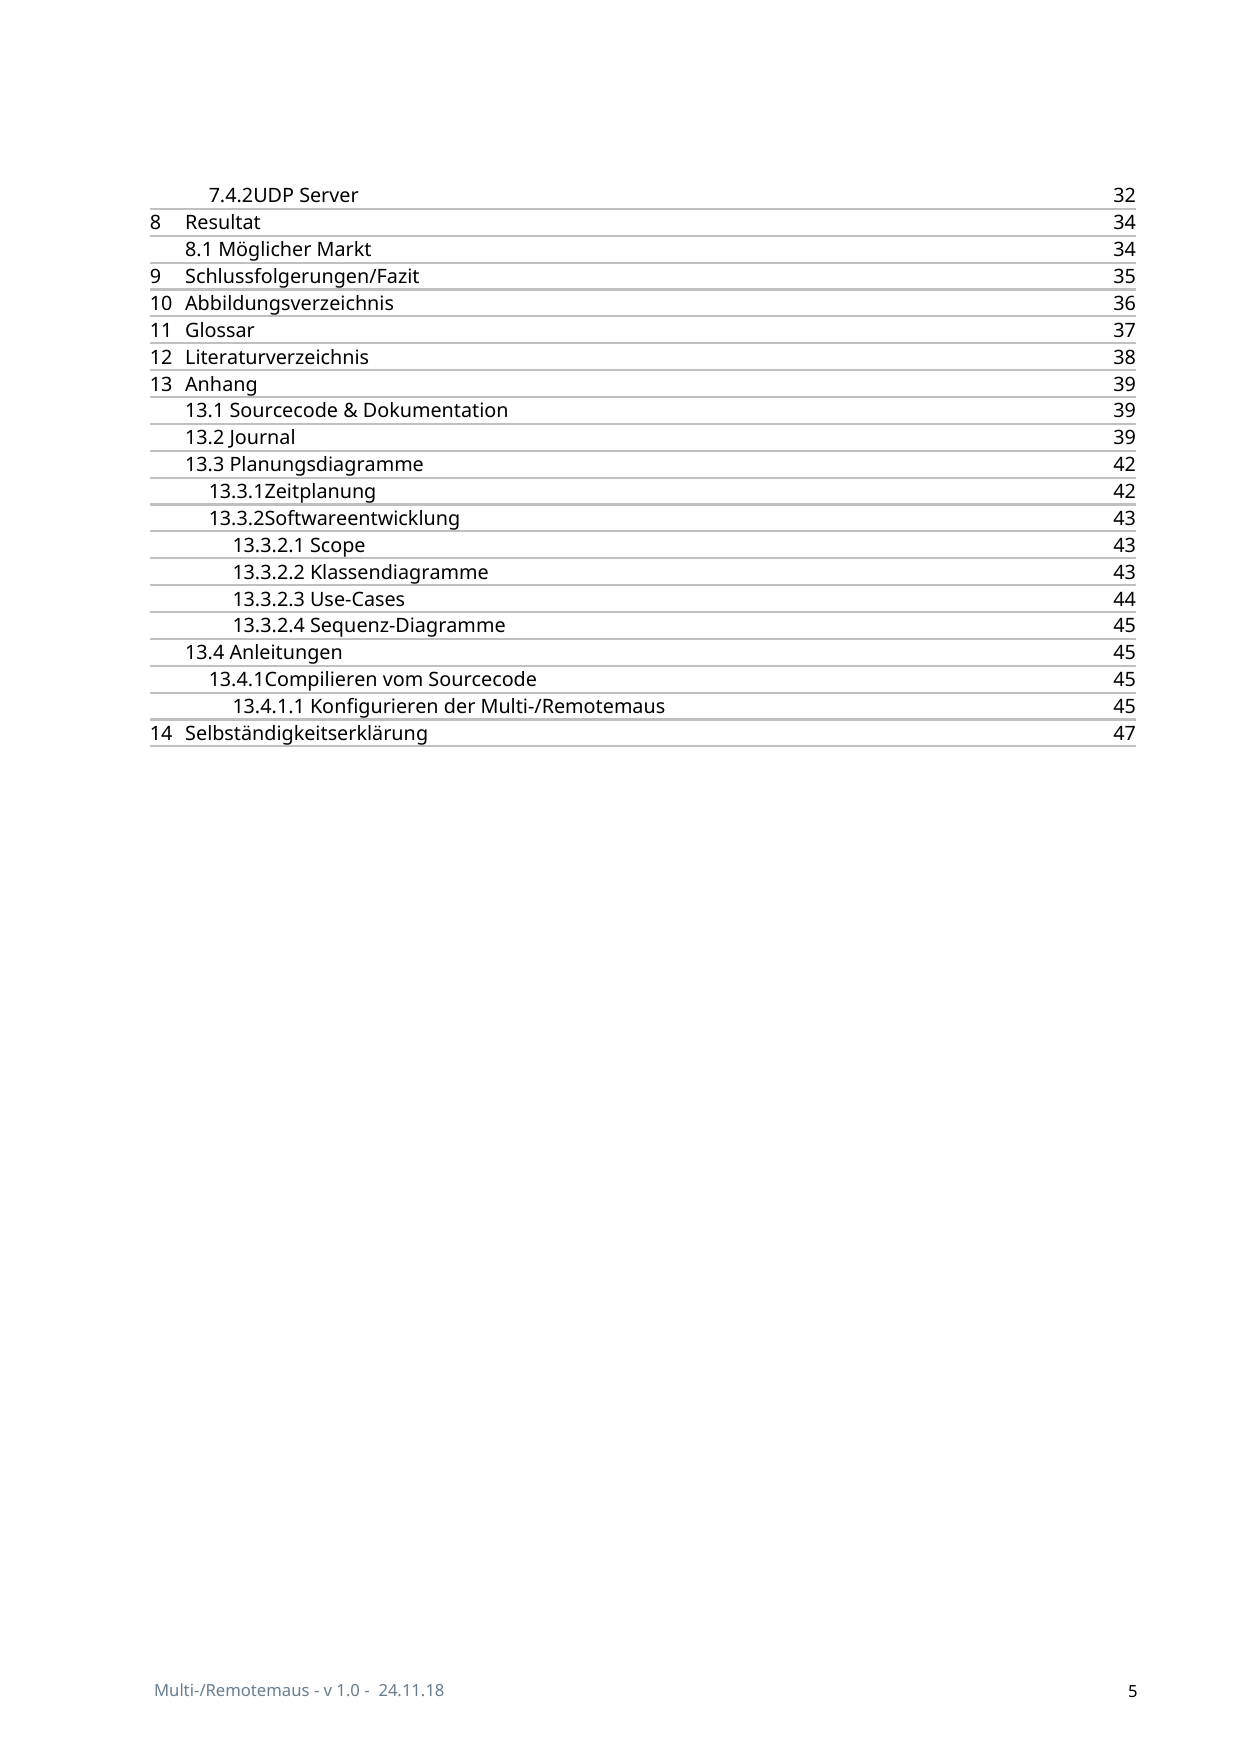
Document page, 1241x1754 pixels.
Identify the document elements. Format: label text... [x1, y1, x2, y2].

text 7.4.2UDP Server 32 [149, 183, 1136, 210]
text 13.1 Sourcecode & Dokumentation 39 [149, 398, 1136, 425]
text 13.4.1Compilieren vom Sourcecode 45 [149, 667, 1136, 694]
text 13.3 Planungsdiagramme 42 [149, 452, 1136, 479]
text 13 Anhang 39 [149, 371, 1136, 398]
text 13.3.2Softwareentwicklung 43 [149, 506, 1136, 532]
text 13.3.2.3 Use-Cases 44 [149, 586, 1136, 613]
text 8 Resultat 34 [149, 210, 1136, 237]
text 13.4.1.1 Konfigurieren der Multi-/Remotemaus 45 [149, 694, 1136, 721]
text 13.3.1Zeitplanung 42 [149, 479, 1136, 506]
text 9 Schlussfolgerungen/Fazit 35 [149, 264, 1136, 291]
text 12 Literaturverzeichnis 38 [149, 344, 1136, 371]
text 8.1 Möglicher Markt 34 [149, 237, 1136, 264]
text 13.2 Journal 39 [149, 425, 1136, 452]
text 13.3.2.1 Scope 43 [149, 532, 1136, 559]
text 13.4 Anleitungen 45 [149, 640, 1136, 667]
text 13.3.2.4 Sequenz-Diagramme 45 [149, 613, 1136, 640]
text 14 Selbständigkeitserklärung 47 [149, 721, 1136, 747]
text 13.3.2.2 Klassendiagramme 43 [149, 559, 1136, 586]
text 11 Glossar 37 [149, 317, 1136, 344]
text 10 Abbildungsverzeichnis 36 [149, 291, 1136, 317]
